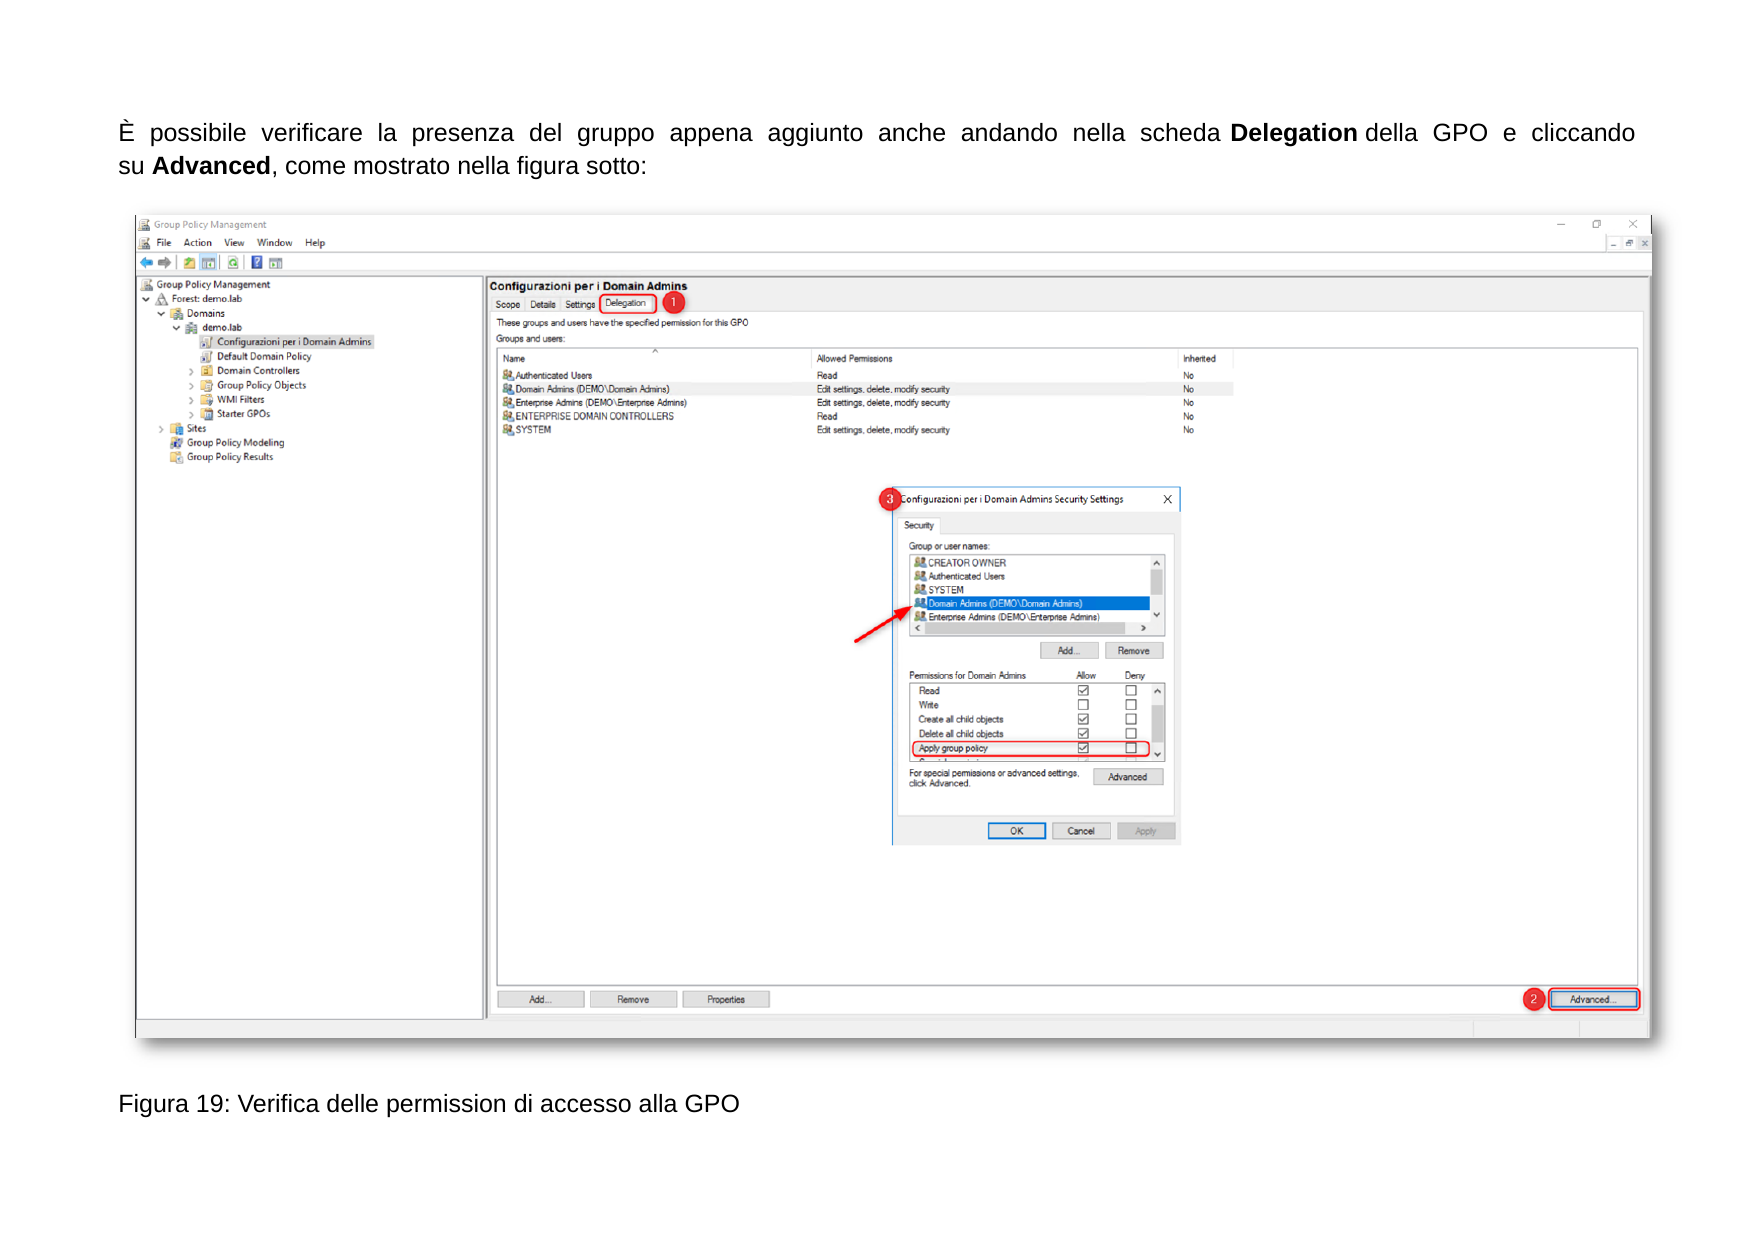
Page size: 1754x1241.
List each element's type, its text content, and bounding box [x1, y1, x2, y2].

text È possibile verificare la presenza del gruppo appena aggiunto anche andando nella scheda Delegation della GPO e cliccando su Advanced, come mostrato nella figura sotto: [118, 118, 1636, 180]
text Figura 19: Verifica delle permission di accesso alla GPO [118, 1089, 1636, 1118]
picture [118, 198, 1685, 1071]
